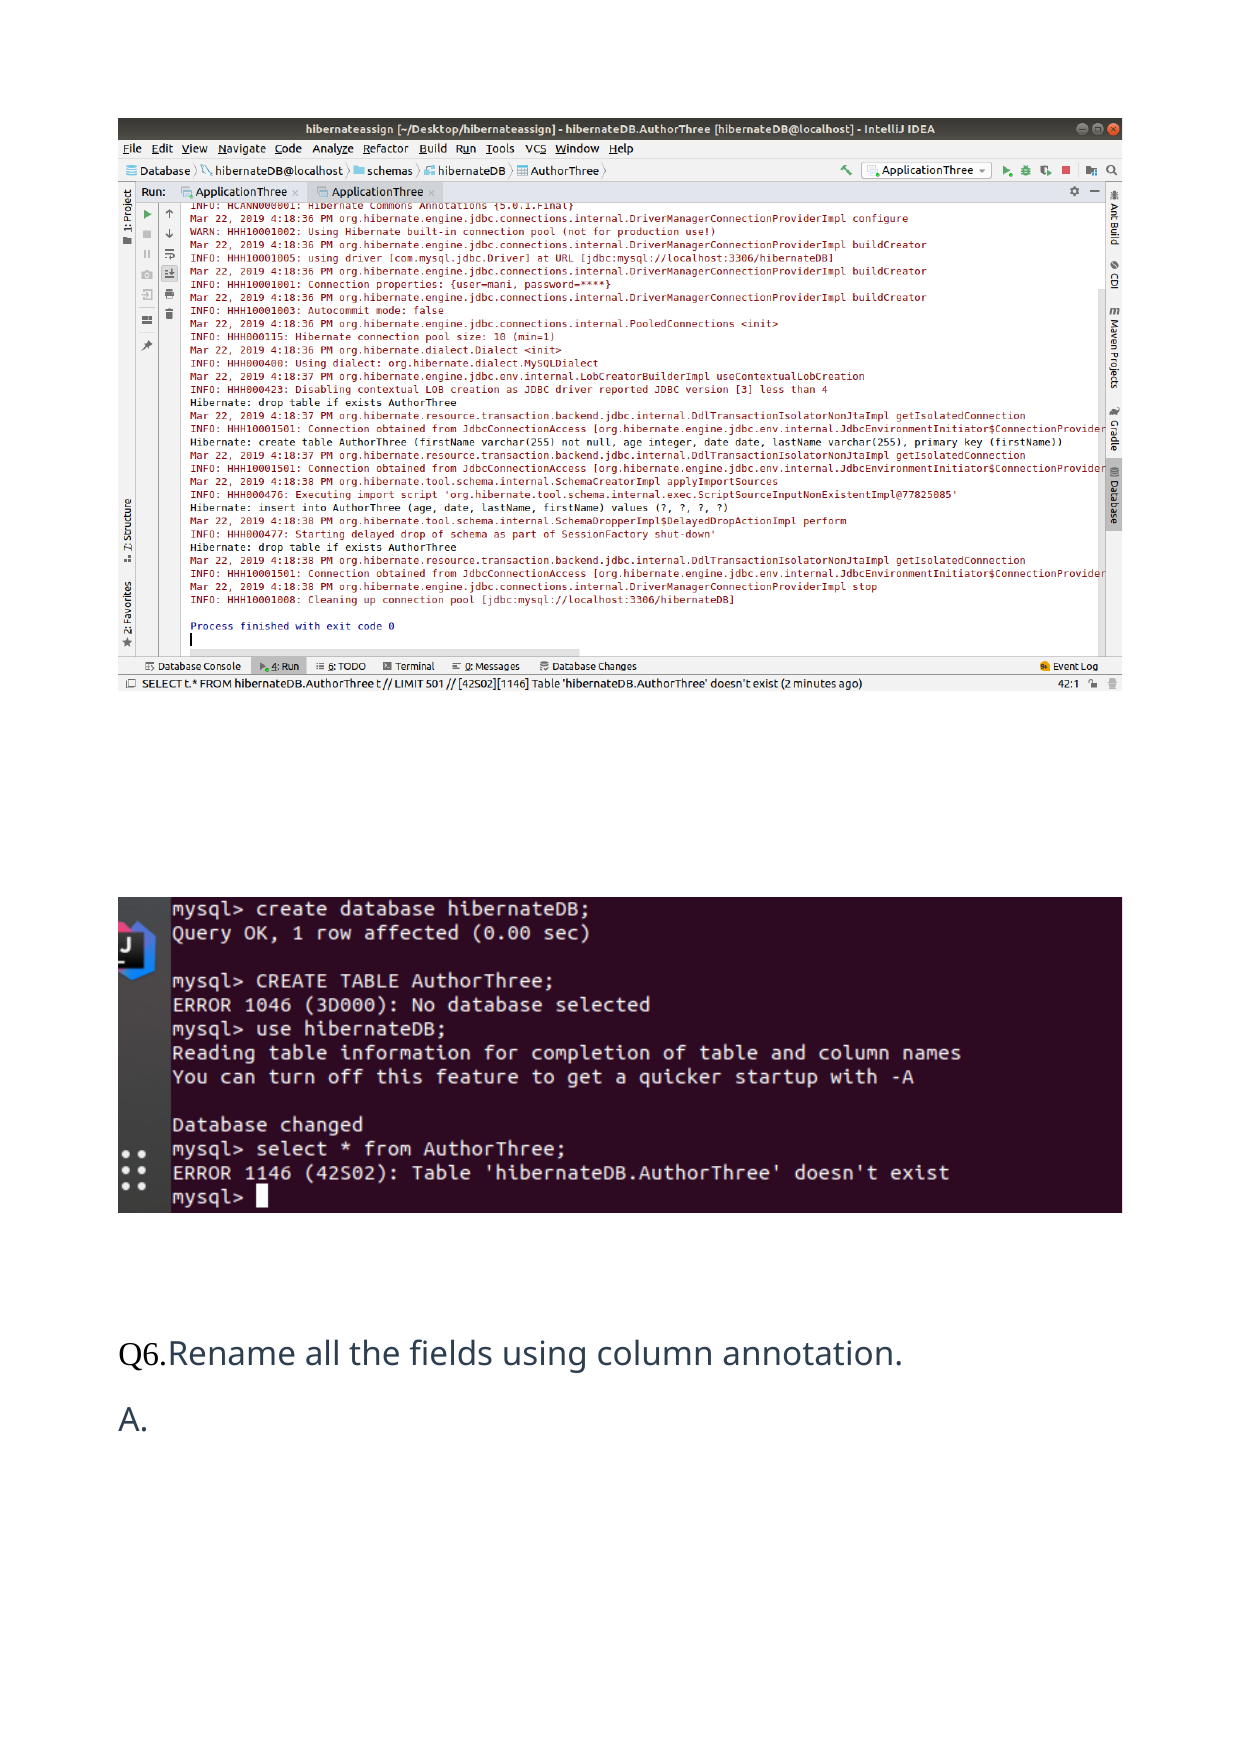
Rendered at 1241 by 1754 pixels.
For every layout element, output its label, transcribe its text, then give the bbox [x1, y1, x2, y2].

picture [118, 897, 1123, 1213]
text Q6.Rename all the fields using column annotation. [118, 1329, 1122, 1375]
text A. [118, 1396, 1122, 1442]
picture [118, 118, 1123, 691]
